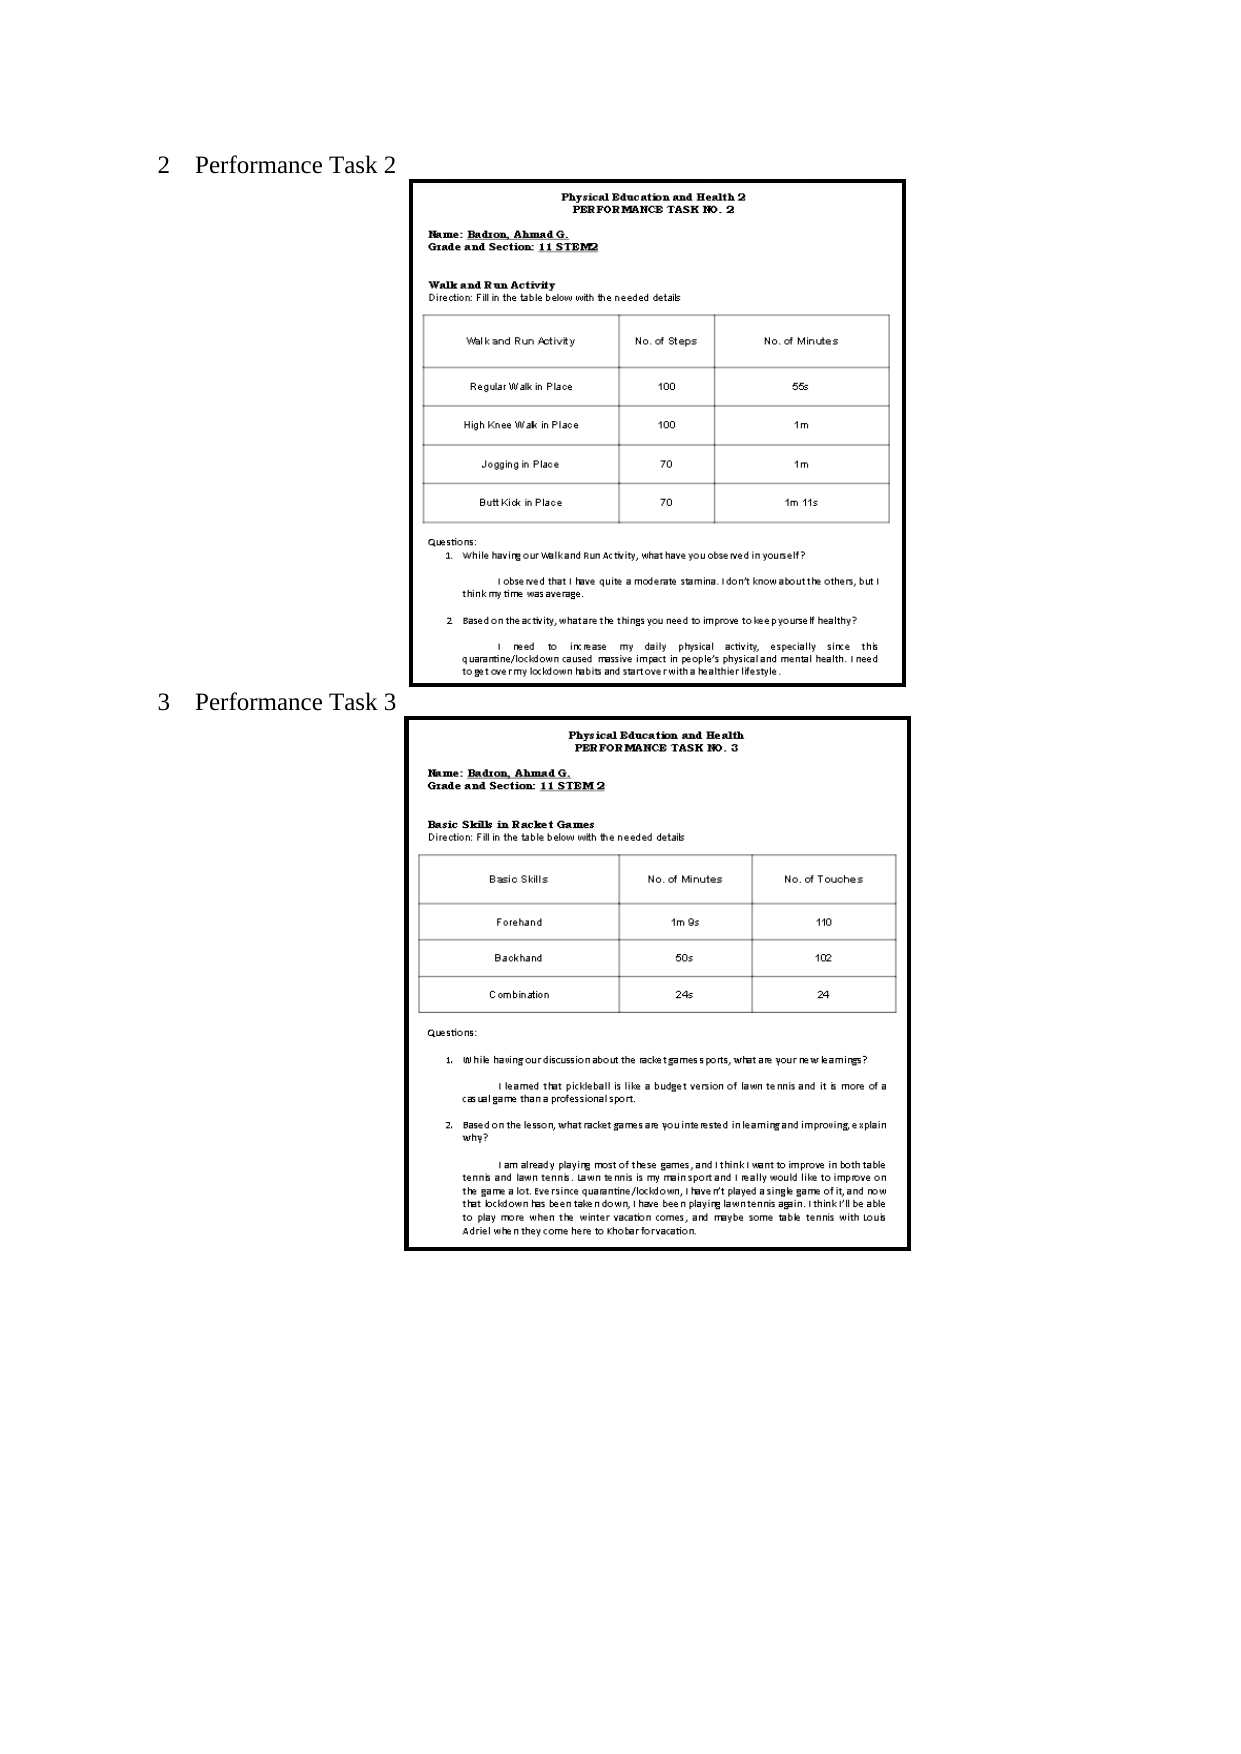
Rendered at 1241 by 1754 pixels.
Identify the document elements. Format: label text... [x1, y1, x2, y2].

picture [409, 720, 907, 1247]
list Performance Task 2 [157, 150, 1120, 179]
picture [413, 183, 902, 683]
list Performance Task 3 [157, 687, 1120, 716]
